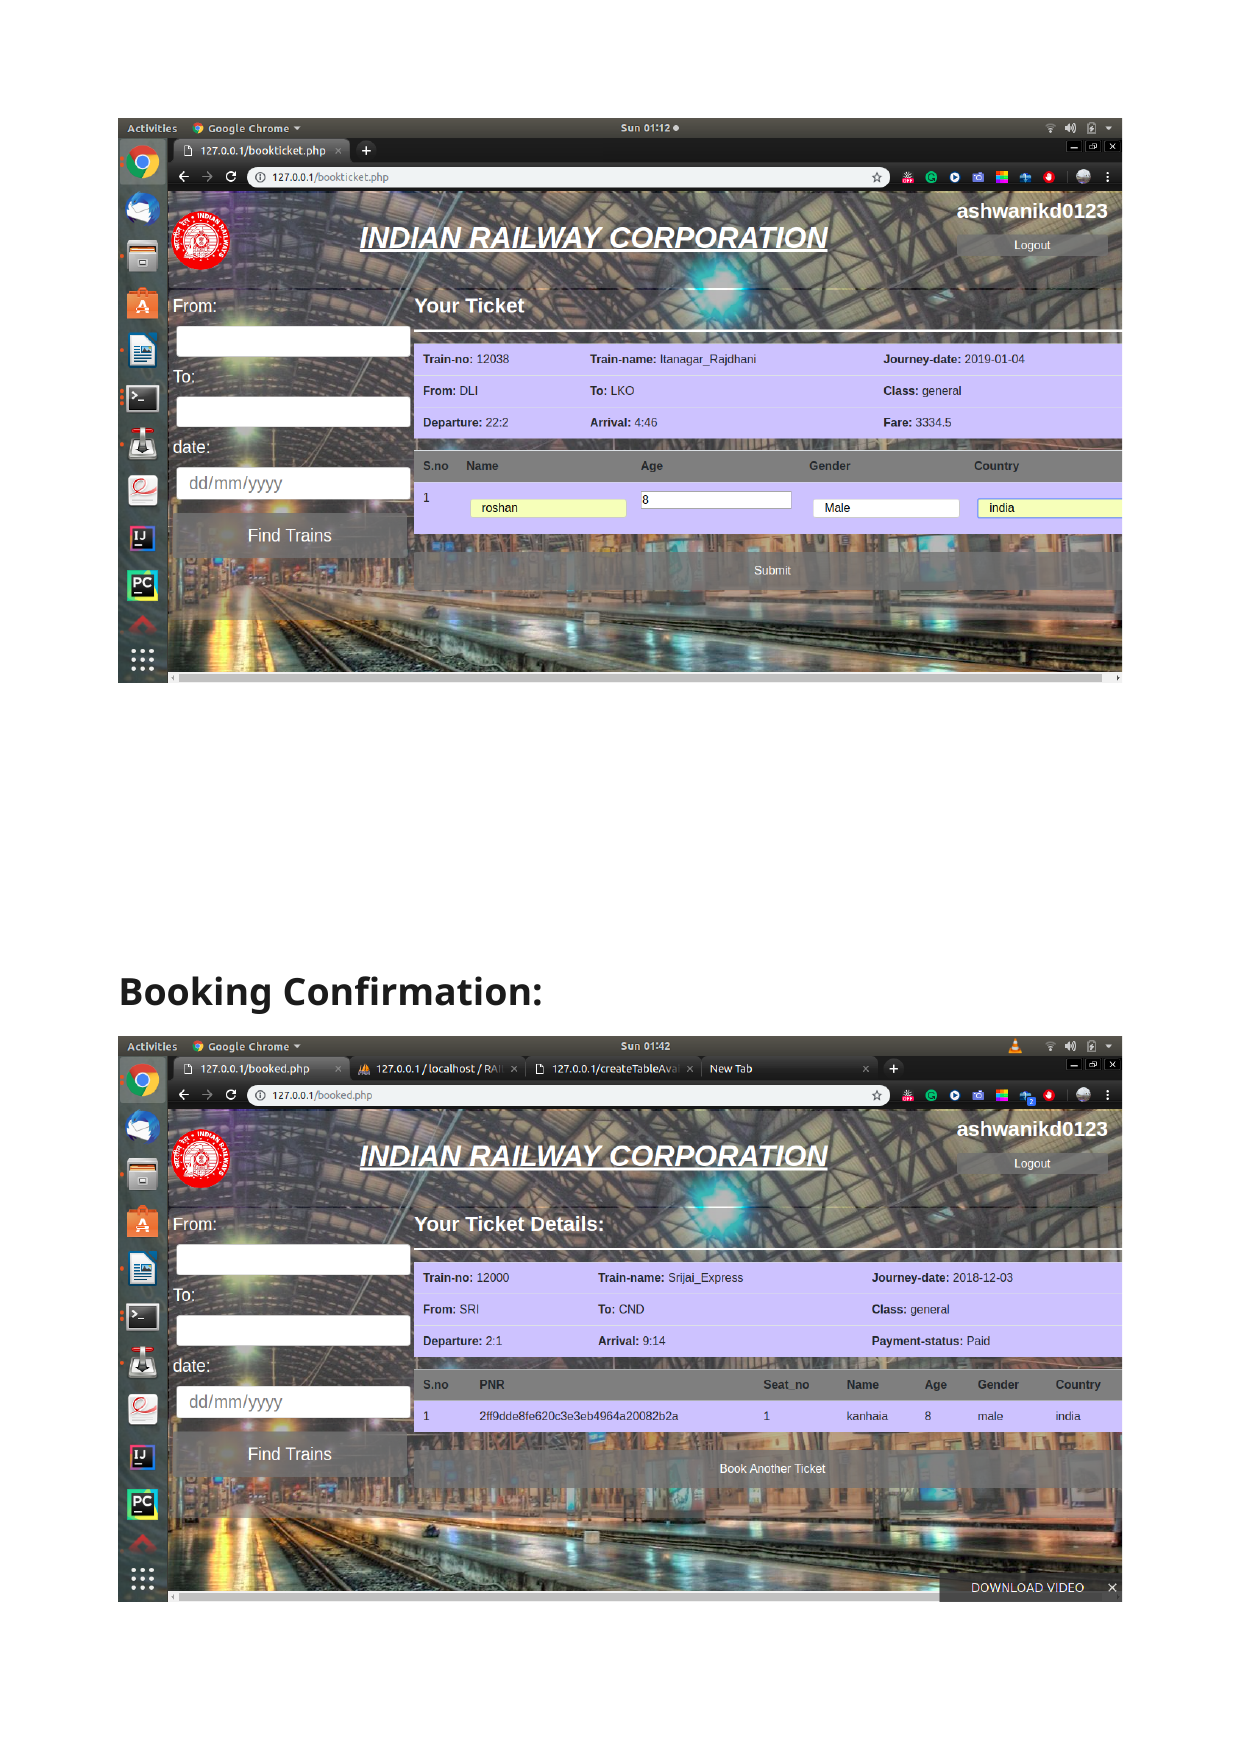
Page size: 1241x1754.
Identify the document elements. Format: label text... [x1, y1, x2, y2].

text Booking Confirmation: [118, 965, 1122, 1016]
picture [118, 1036, 1123, 1602]
picture [118, 118, 1123, 683]
